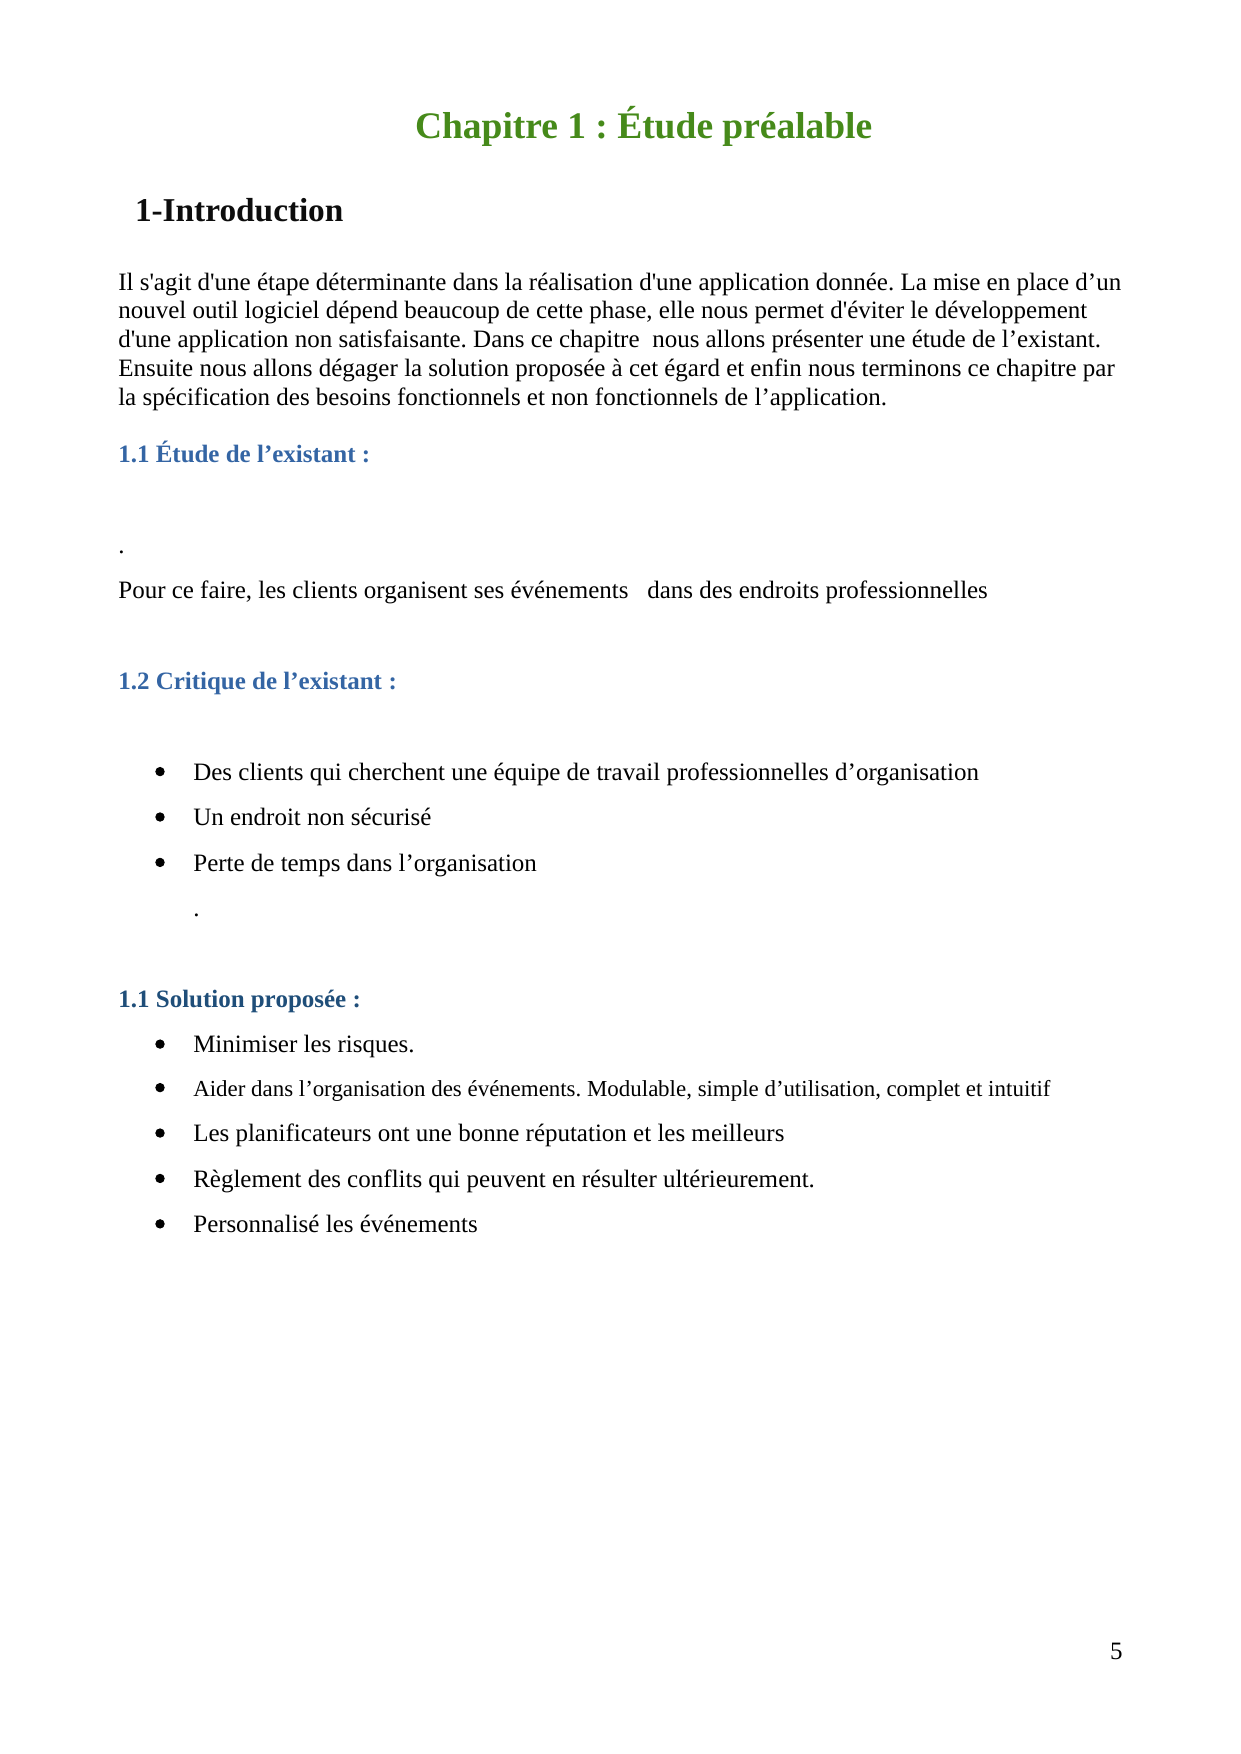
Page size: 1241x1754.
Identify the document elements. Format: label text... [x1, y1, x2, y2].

list Critique de l’existant : [118, 666, 1122, 695]
text Il s'agit d'une étape déterminante dans la réalisation d'une application donnée. La mise en place d’un nouvel outil logiciel dépend beaucoup de cette phase, elle nous permet d'éviter le développement d'une application non satisfaisante. Dans ce chapitre nous allons présenter une étude de l’existant. [118, 267, 1122, 353]
text Chapitre 1 : Étude préalable [118, 104, 1122, 147]
list Un endroit non sécurisé [156, 802, 1122, 831]
list . [193, 893, 1122, 922]
list Règlement des conflits qui peuvent en résulter ultérieurement. [156, 1164, 1122, 1193]
list Aider dans l’organisation des événements. Modulable, simple d’utilisation, complet et intuitif [156, 1075, 1122, 1102]
list Solution proposée : [118, 984, 1122, 1013]
list Pour ce faire, les clients organisent ses événements dans des endroits professionnelles [118, 575, 1122, 604]
text Ensuite nous allons dégager la solution proposée à cet égard et enfin nous terminons ce chapitre par la spécification des besoins fonctionnels et non fonctionnels de l’application. [118, 353, 1122, 410]
list Les planificateurs ont une bonne réputation et les meilleurs [156, 1118, 1122, 1147]
list Minimiser les risques. [156, 1029, 1122, 1058]
list Étude de l’existant : [118, 439, 1122, 468]
list Perte de temps dans l’organisation [156, 848, 1122, 877]
list . [118, 530, 1122, 559]
list Personnalisé les événements [156, 1209, 1122, 1238]
list Des clients qui cherchent une équipe de travail professionnelles d’organisation [156, 757, 1122, 786]
text 1-Introduction [118, 190, 1122, 228]
